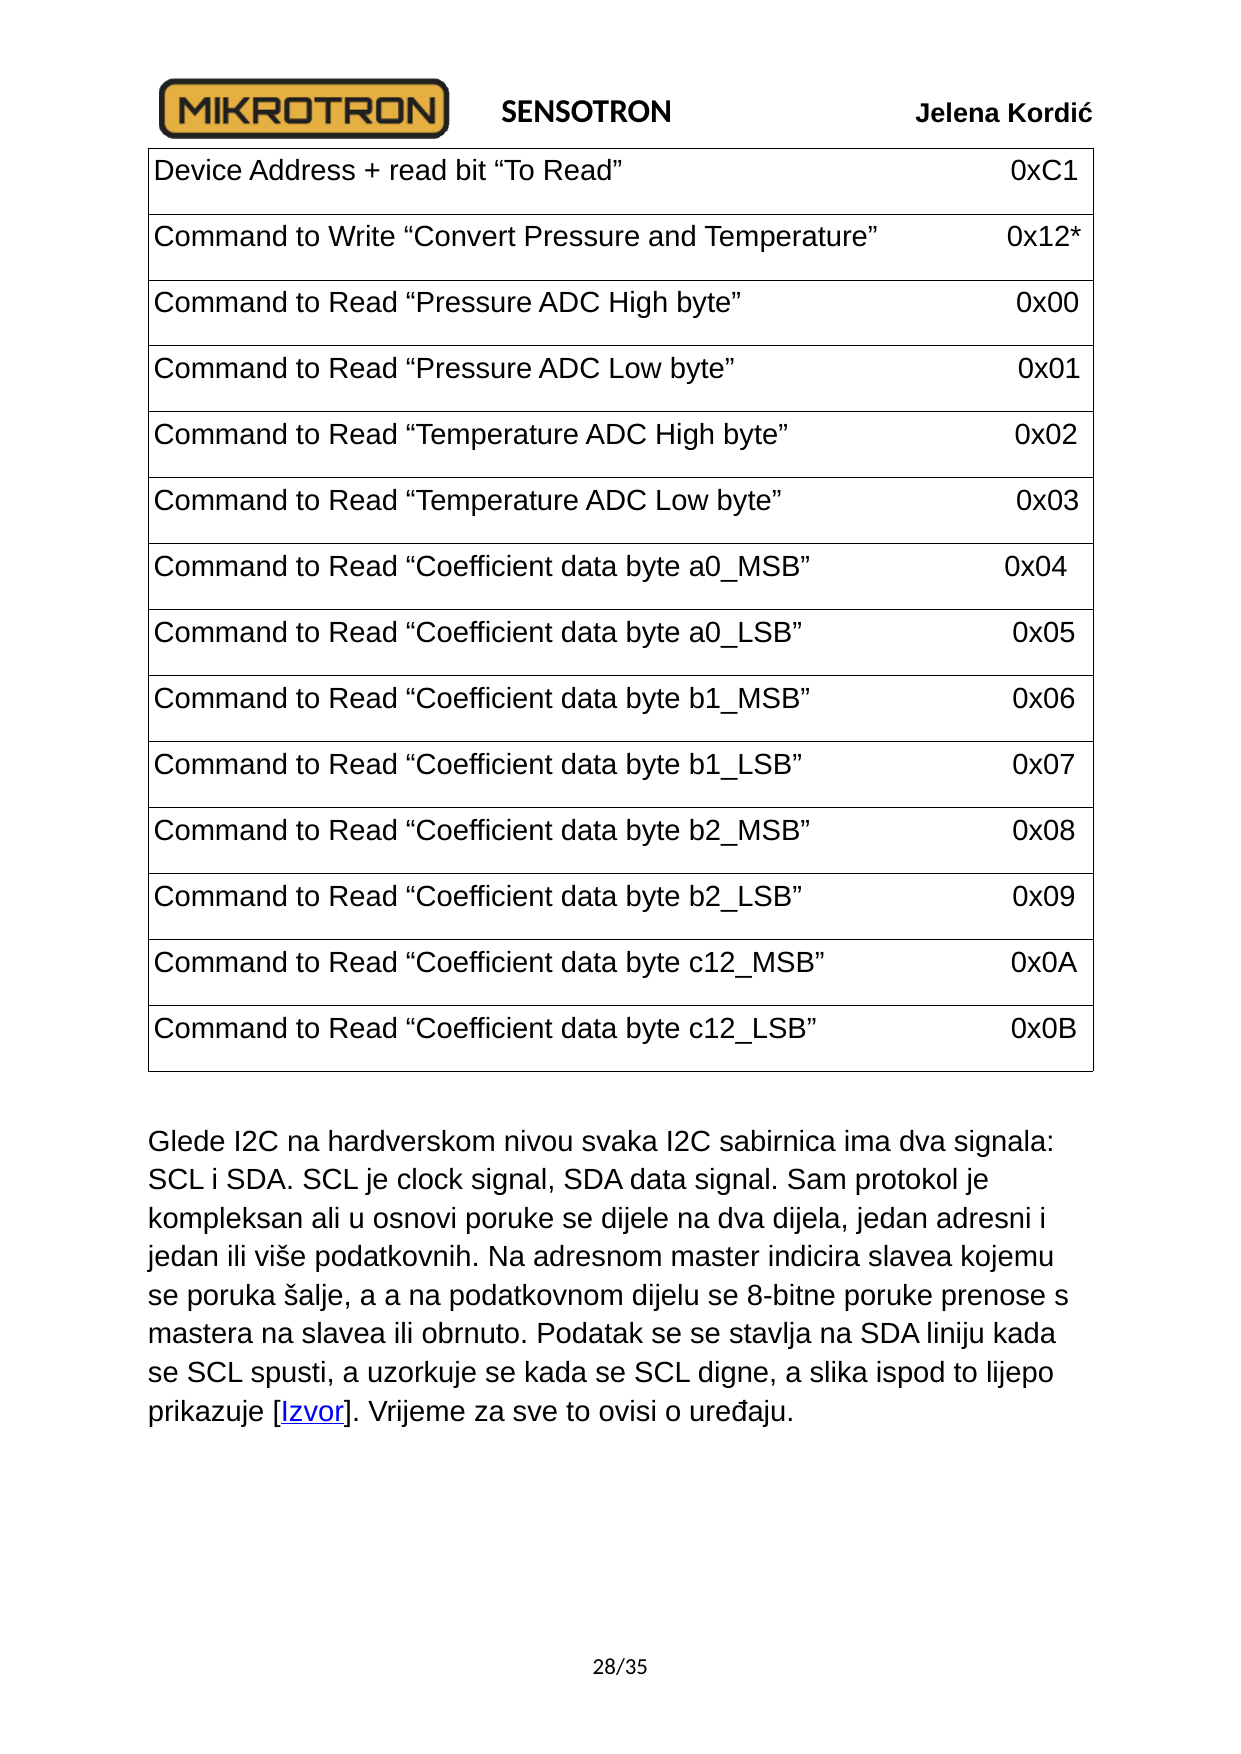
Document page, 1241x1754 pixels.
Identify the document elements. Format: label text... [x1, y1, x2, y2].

table_cell Command to Read “Coefficient data byte b2_MSB” 0x08 [149, 808, 1093, 873]
table_cell Command to Read “Coefficient data byte c12_MSB” 0x0A [149, 940, 1093, 1005]
table_cell Command to Write “Convert Pressure and Temperature” 0x12* [149, 215, 1093, 279]
text Glede I2C na hardverskom nivou svaka I2C sabirnica ima dva signala: SCL i SDA. SCL je clock signal, SDA data signal. Sam protokol je kompleksan ali u osnovi poruke se dijele na dva dijela, jedan adresni i jedan ili više podatkovnih. Na adresnom master indicira slavea kojemu se poruka šalje, a a na podatkovnom dijelu se 8-bitne poruke prenose s mastera na slavea ili obrnuto. Podatak se se stavlja na SDA liniju kada se SCL spusti, a uzorkuje se kada se SCL digne, a slika ispod to lijepo prikazuje [Izvor]. Vrijeme za sve to ovisi o uređaju. [148, 1124, 1093, 1427]
table_cell Command to Read “Temperature ADC Low byte” 0x03 [149, 478, 1093, 543]
table_cell Command to Read “Temperature ADC High byte” 0x02 [149, 412, 1093, 477]
table_cell Command to Read “Coefficient data byte c12_LSB” 0x0B [149, 1006, 1093, 1071]
table_cell Device Address + read bit “To Read” 0xC1 [149, 149, 1093, 213]
table_cell Command to Read “Pressure ADC Low byte” 0x01 [149, 346, 1093, 411]
table_cell Command to Read “Coefficient data byte b1_LSB” 0x07 [149, 742, 1093, 807]
table_cell Command to Read “Coefficient data byte a0_LSB” 0x05 [149, 610, 1093, 675]
table_cell Command to Read “Coefficient data byte b1_MSB” 0x06 [149, 676, 1093, 741]
table_cell Command to Read “Coefficient data byte b2_LSB” 0x09 [149, 874, 1093, 939]
table_cell Command to Read “Pressure ADC High byte” 0x00 [149, 281, 1093, 345]
table_cell Command to Read “Coefficient data byte a0_MSB” 0x04 [149, 544, 1093, 609]
